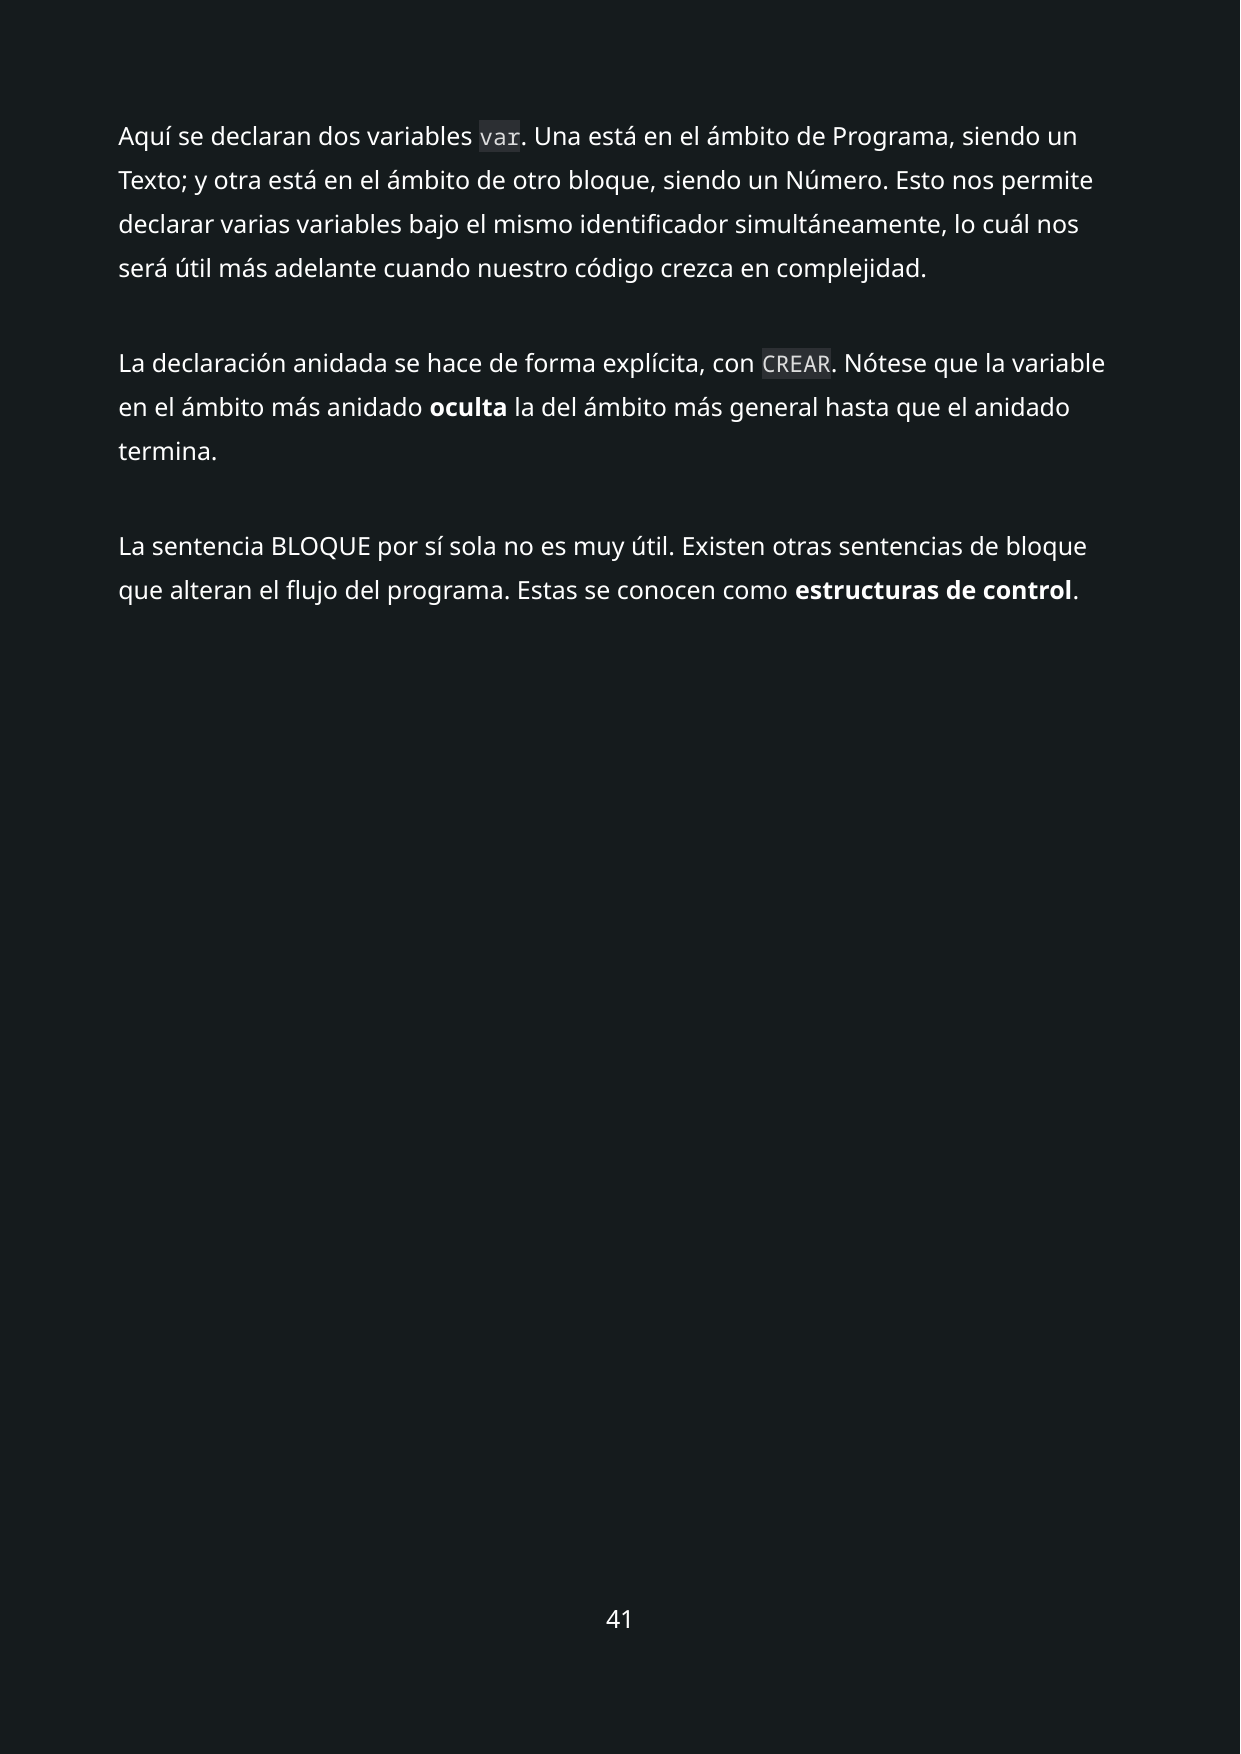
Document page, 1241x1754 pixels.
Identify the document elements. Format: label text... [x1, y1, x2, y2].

text La declaración anidada se hace de forma explícita, con CREAR. Nótese que la variable en el ámbito más anidado oculta la del ámbito más general hasta que el anidado termina. [118, 345, 1122, 468]
text Aquí se declaran dos variables var. Una está en el ámbito de Programa, siendo un Texto; y otra está en el ámbito de otro bloque, siendo un Número. Esto nos permite declarar varias variables bajo el mismo identificador simultáneamente, lo cuál nos será útil más adelante cuando nuestro código crezca en complejidad. [118, 118, 1122, 285]
text La sentencia BLOQUE por sí sola no es muy útil. Existen otras sentencias de bloque que alteran el flujo del programa. Estas se conocen como estructuras de control. [118, 528, 1122, 607]
